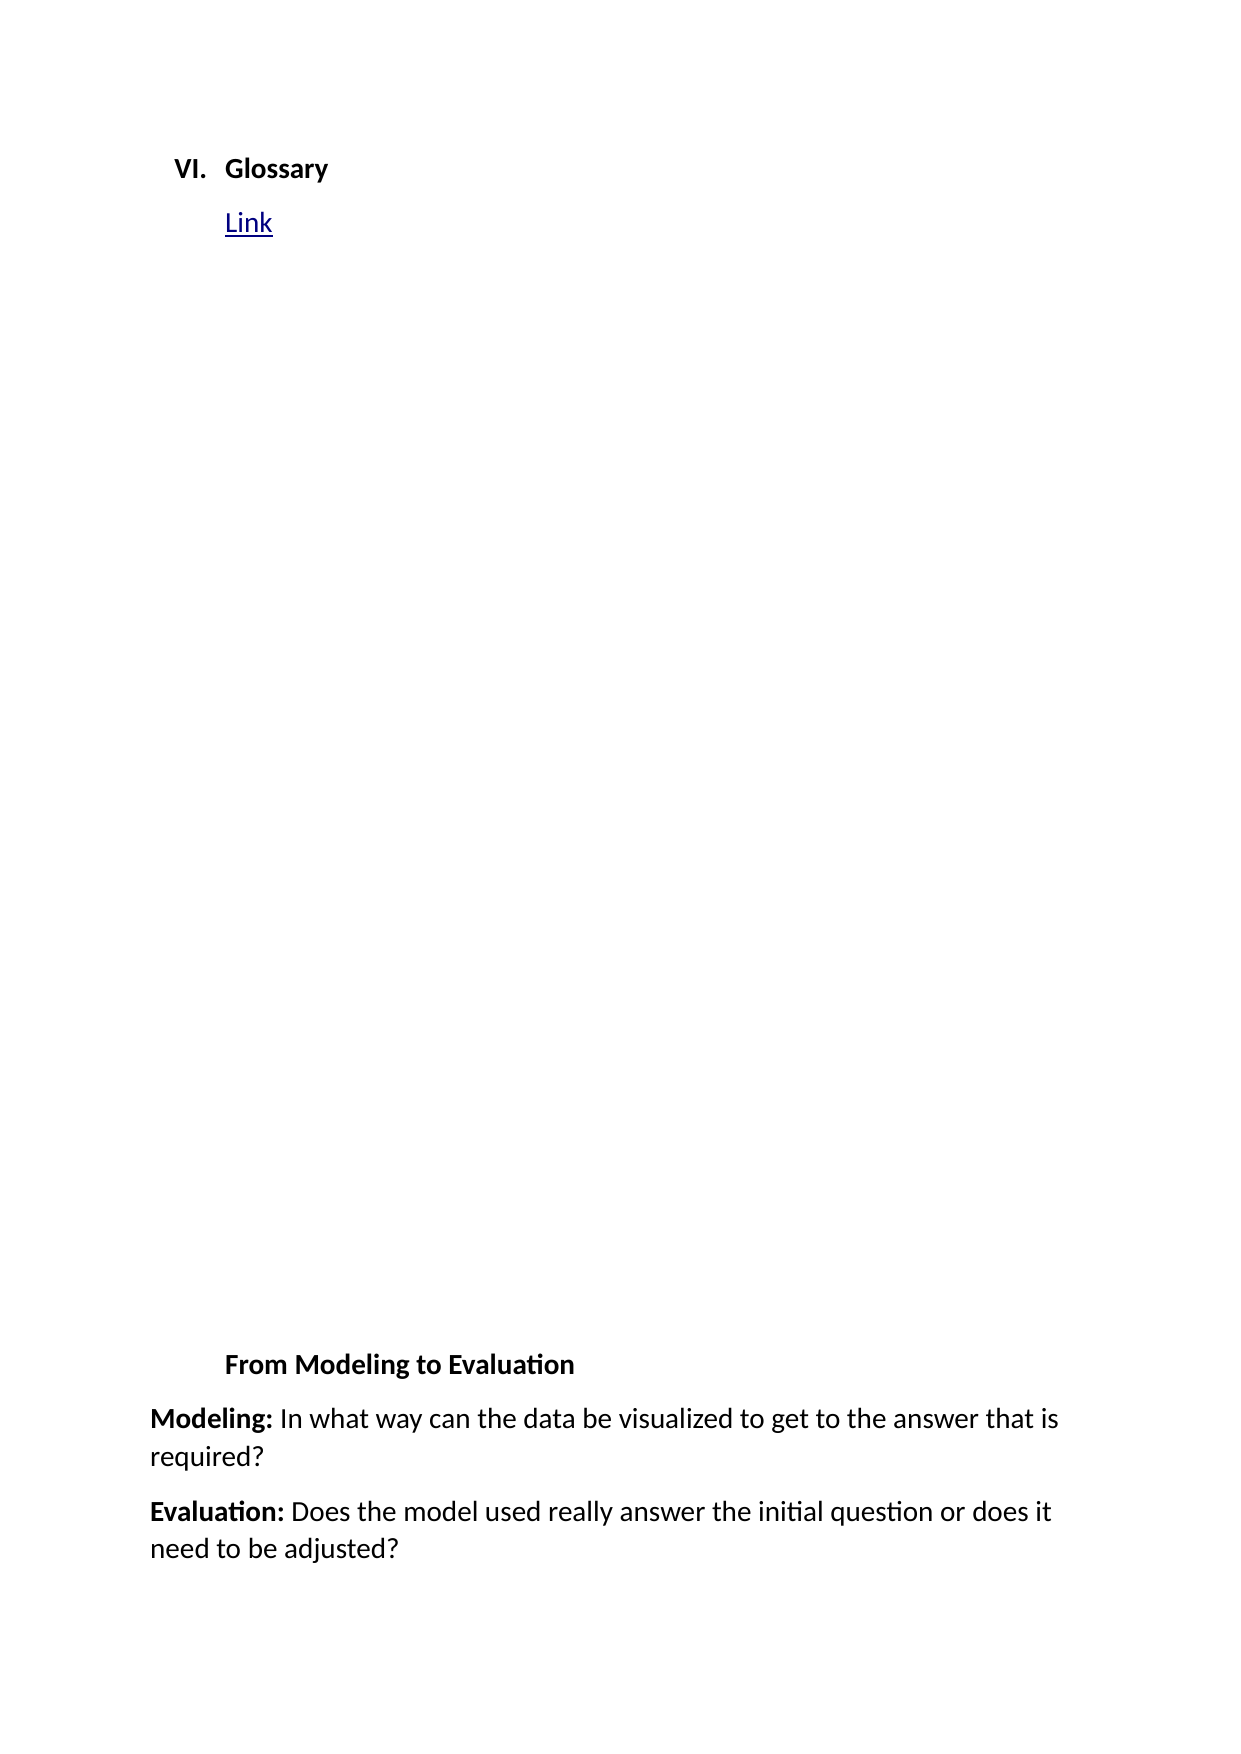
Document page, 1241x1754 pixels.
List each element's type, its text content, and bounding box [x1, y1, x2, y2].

list Glossary [207, 150, 1090, 186]
text Link [225, 204, 1090, 240]
text From Modeling to Evaluation [225, 1346, 1090, 1382]
text Evaluation: Does the model used really answer the initial question or does it need to be adjusted? [150, 1493, 1090, 1566]
text Modeling: In what way can the data be visualized to get to the answer that is required? [150, 1401, 1090, 1474]
